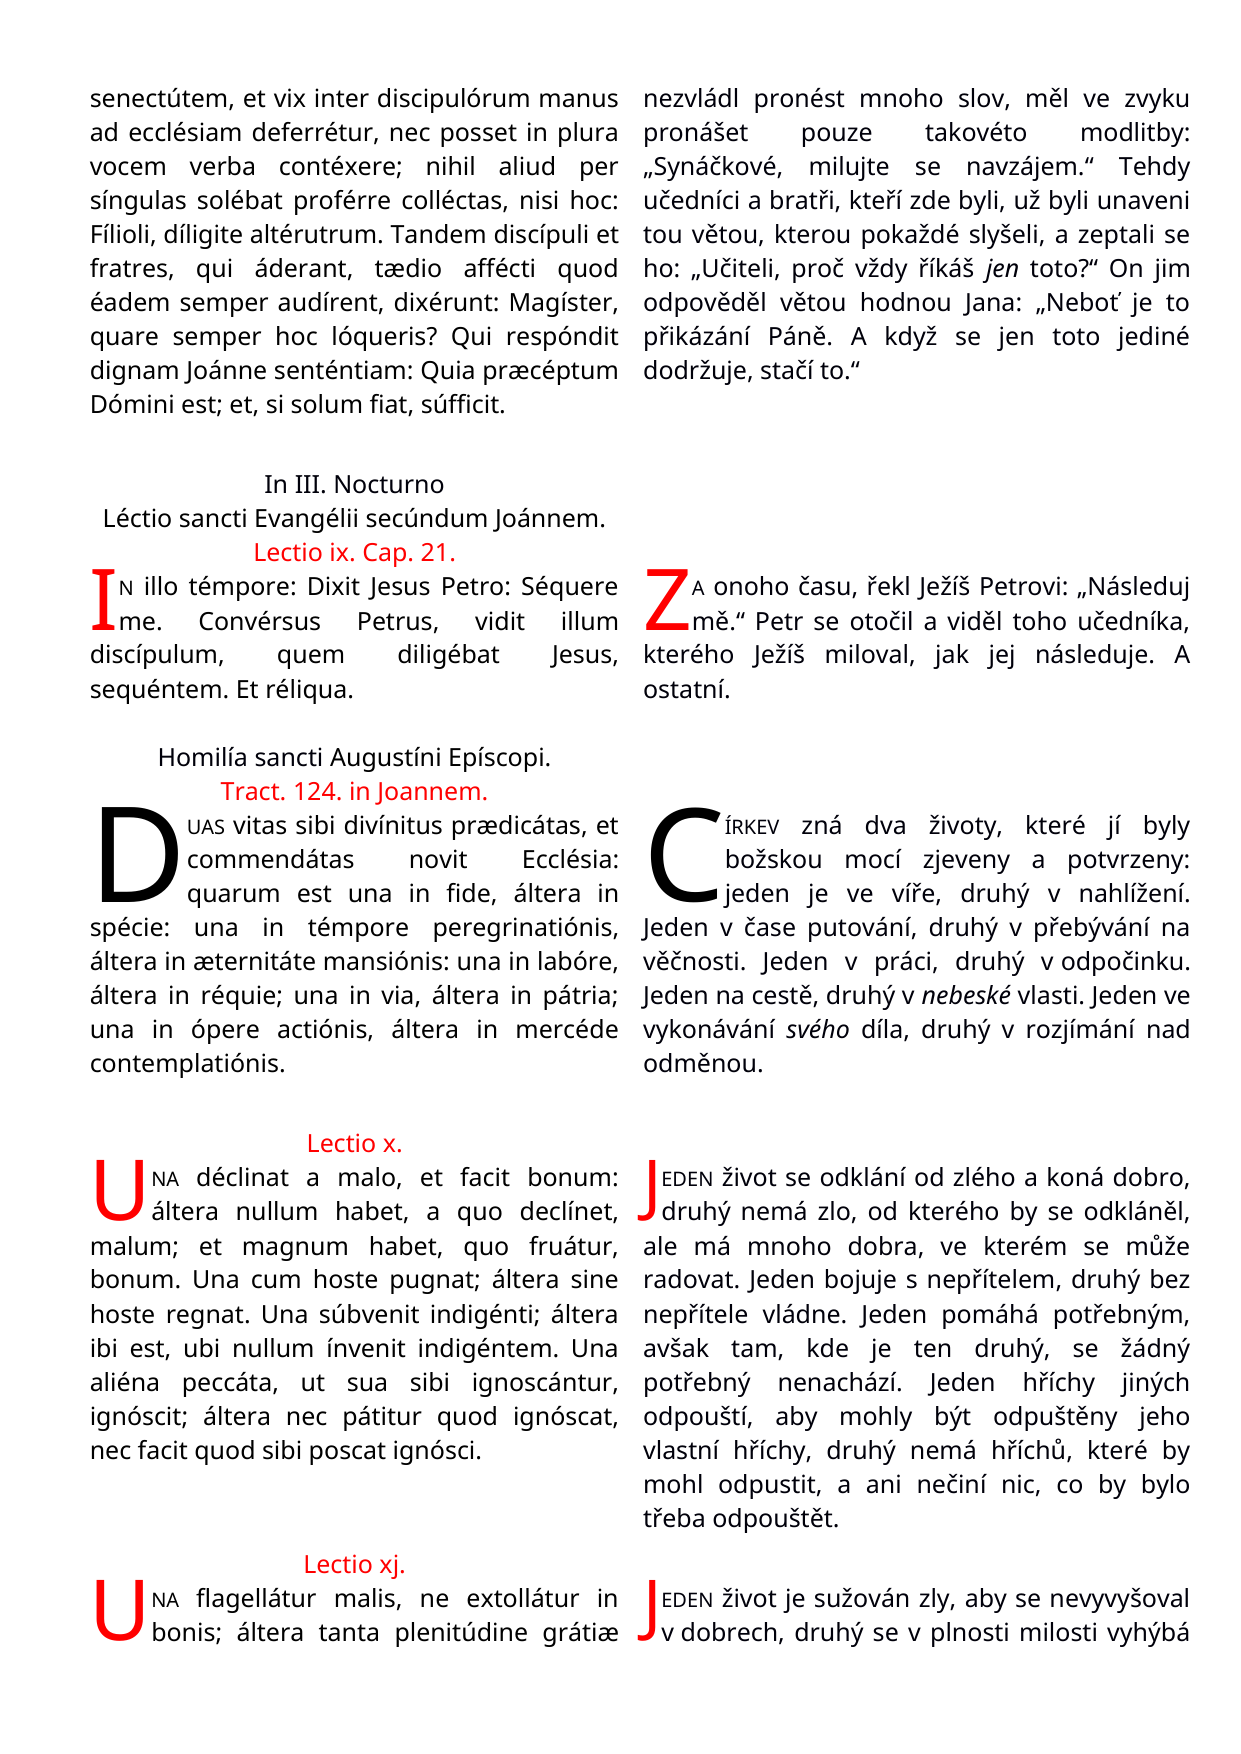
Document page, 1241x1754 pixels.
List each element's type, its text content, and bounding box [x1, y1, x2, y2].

table_cell nezvládl pronést mnoho slov, měl ve zvyku pronášet pouze takovéto modlitby: „Synáčkové, milujte se navzájem.“ Tehdy učedníci a bratři, kteří zde byli, už byli unaveni tou větou, kterou pokaždé slyšeli, a zeptali se ho: „Učiteli, proč vždy říkáš jen toto?“ On jim odpověděl větou hodnou Jana: „Neboť je to přikázání Páně. A když se jen toto jediné dodržuje, stačí to.“ [631, 74, 1203, 461]
table_cell Lectio xj. Una flagellátur malis, ne extollátur in bonis; áltera tanta plenitúdine grátiæ [78, 1541, 631, 1655]
table_cell Za onoho času, řekl Ježíš Petrovi: „Následuj mě.“ Petr se otočil a viděl toho učedníka, kterého Ježíš miloval, jak jej následuje. A ostatní. Církev zná dva životy, které jí byly božskou mocí zjeveny a potvrzeny: jeden je ve víře, druhý v nahlížení. Jeden v čase putování, druhý v přebývání na věčnosti. Jeden v práci, druhý v odpočinku. Jeden na cestě, druhý v nebeské vlasti. Jeden ve vykonávání svého díla, druhý v rozjímání nad odměnou. [631, 461, 1203, 1120]
table_cell senectútem, et vix inter discipulórum manus ad ecclésiam deferrétur, nec posset in plura vocem verba contéxere; nihil aliud per síngulas solébat proférre colléctas, nisi hoc: Fílioli, díligite altérutrum. Tandem discípuli et fratres, qui áderant, tædio affécti quod éadem semper audírent, dixérunt: Magíster, quare semper hoc lóqueris? Qui respóndit dignam Joánne senténtiam: Quia præcéptum Dómini est; et, si solum fiat, súfficit. [78, 74, 631, 461]
table_cell Jeden život se odklání od zlého a koná dobro, druhý nemá zlo, od kterého by se odkláněl, ale má mnoho dobra, ve kterém se může radovat. Jeden bojuje s nepřítelem, druhý bez nepřítele vládne. Jeden pomáhá potřebným, avšak tam, kde je ten druhý, se žádný potřebný nenachází. Jeden hříchy jiných odpouští, aby mohly být odpuštěny jeho vlastní hříchy, druhý nemá hříchů, které by mohl odpustit, a ani nečiní nic, co by bylo třeba odpouštět. [631, 1120, 1203, 1541]
table_cell In III. Nocturno Léctio sancti Evangélii secúndum Joánnem. Lectio ix. Cap. 21. In illo témpore: Dixit Jesus Petro: Séquere me. Convérsus Petrus, vidit illum discípulum, quem diligébat Jesus, sequéntem. Et réliqua. Homilía sancti Augustíni Epíscopi. Tract. 124. in Joannem. Duas vitas sibi divínitus prædicátas, et commendátas novit Ecclésia: quarum est una in fide, áltera in spécie: una in témpore peregrinatiónis, áltera in æternitáte mansiónis: una in labóre, áltera in réquie; una in via, áltera in pátria; una in ópere actiónis, áltera in mercéde contemplatiónis. [78, 461, 631, 1120]
table_cell Lectio x. Una déclinat a malo, et facit bonum: áltera nullum habet, a quo declínet, malum; et magnum habet, quo fruátur, bonum. Una cum hoste pugnat; áltera sine hoste regnat. Una súbvenit indigénti; áltera ibi est, ubi nullum ínvenit indigéntem. Una aliéna peccáta, ut sua sibi ignoscántur, ignóscit; áltera nec pátitur quod ignóscat, nec facit quod sibi poscat ignósci. [78, 1120, 631, 1541]
table_cell Jeden život je sužován zly, aby se nevyvyšoval v dobrech, druhý se v plnosti milosti vyhýbá [631, 1541, 1203, 1655]
